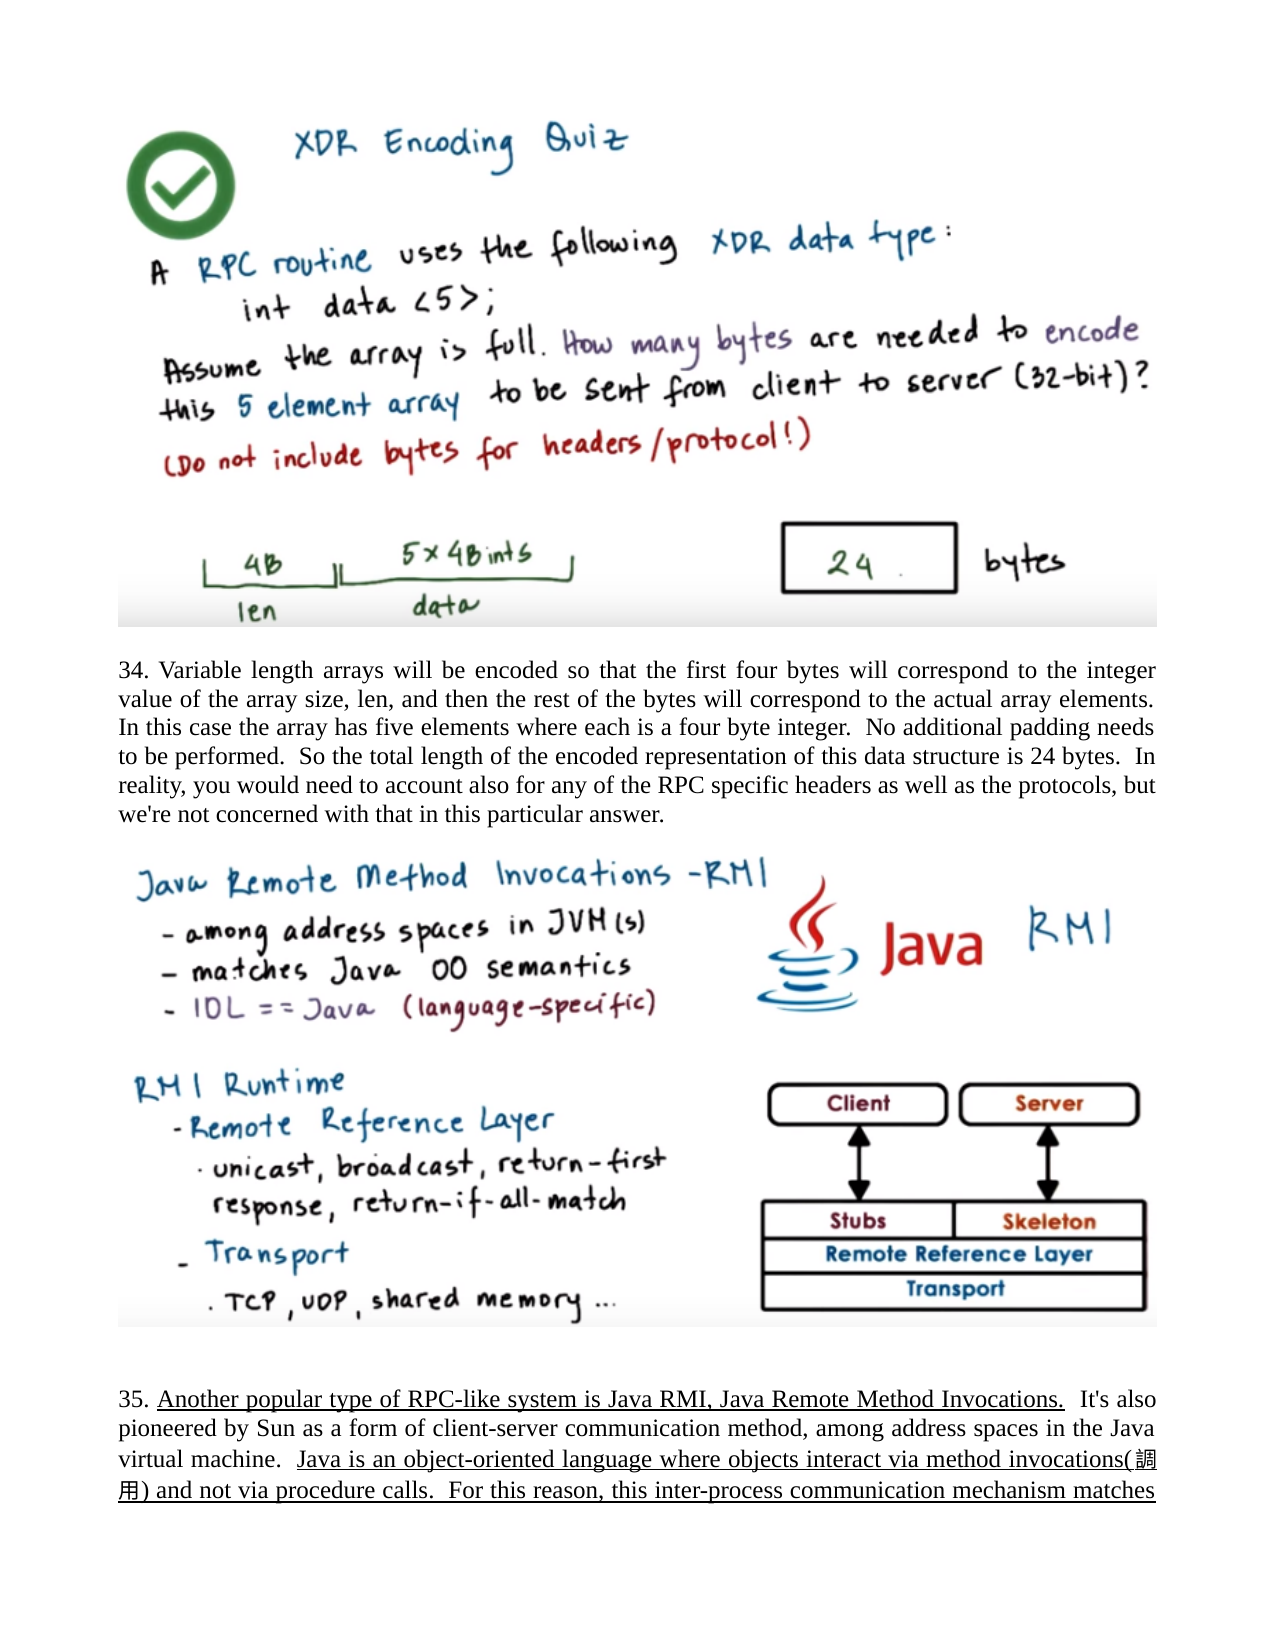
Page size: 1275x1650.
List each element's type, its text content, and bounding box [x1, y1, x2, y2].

picture [118, 856, 1157, 1327]
text 35. Another popular type of RPC-like system is Java RMI, Java Remote Method Invocations. It's also pioneered by Sun as a form of client-server communication method, among address spaces in the Java virtual machine. Java is an object-oriented language where objects interact via method invocations(調用) and not via procedure calls. For this reason, this inter-process communication mechanism matches [118, 1384, 1157, 1505]
text 34. Variable length arrays will be encoded so that the first four bytes will correspond to the integer value of the array size, len, and then the rest of the bytes will correspond to the actual array elements. In this case the array has five elements where each is a four byte integer. No additional padding needs to be performed. So the total length of the encoded representation of this data structure is 24 bytes. In reality, you would need to account also for any of the RPC specific headers as well as the protocols, but we're not concerned with that in this particular answer. [118, 655, 1157, 827]
picture [118, 118, 1157, 627]
